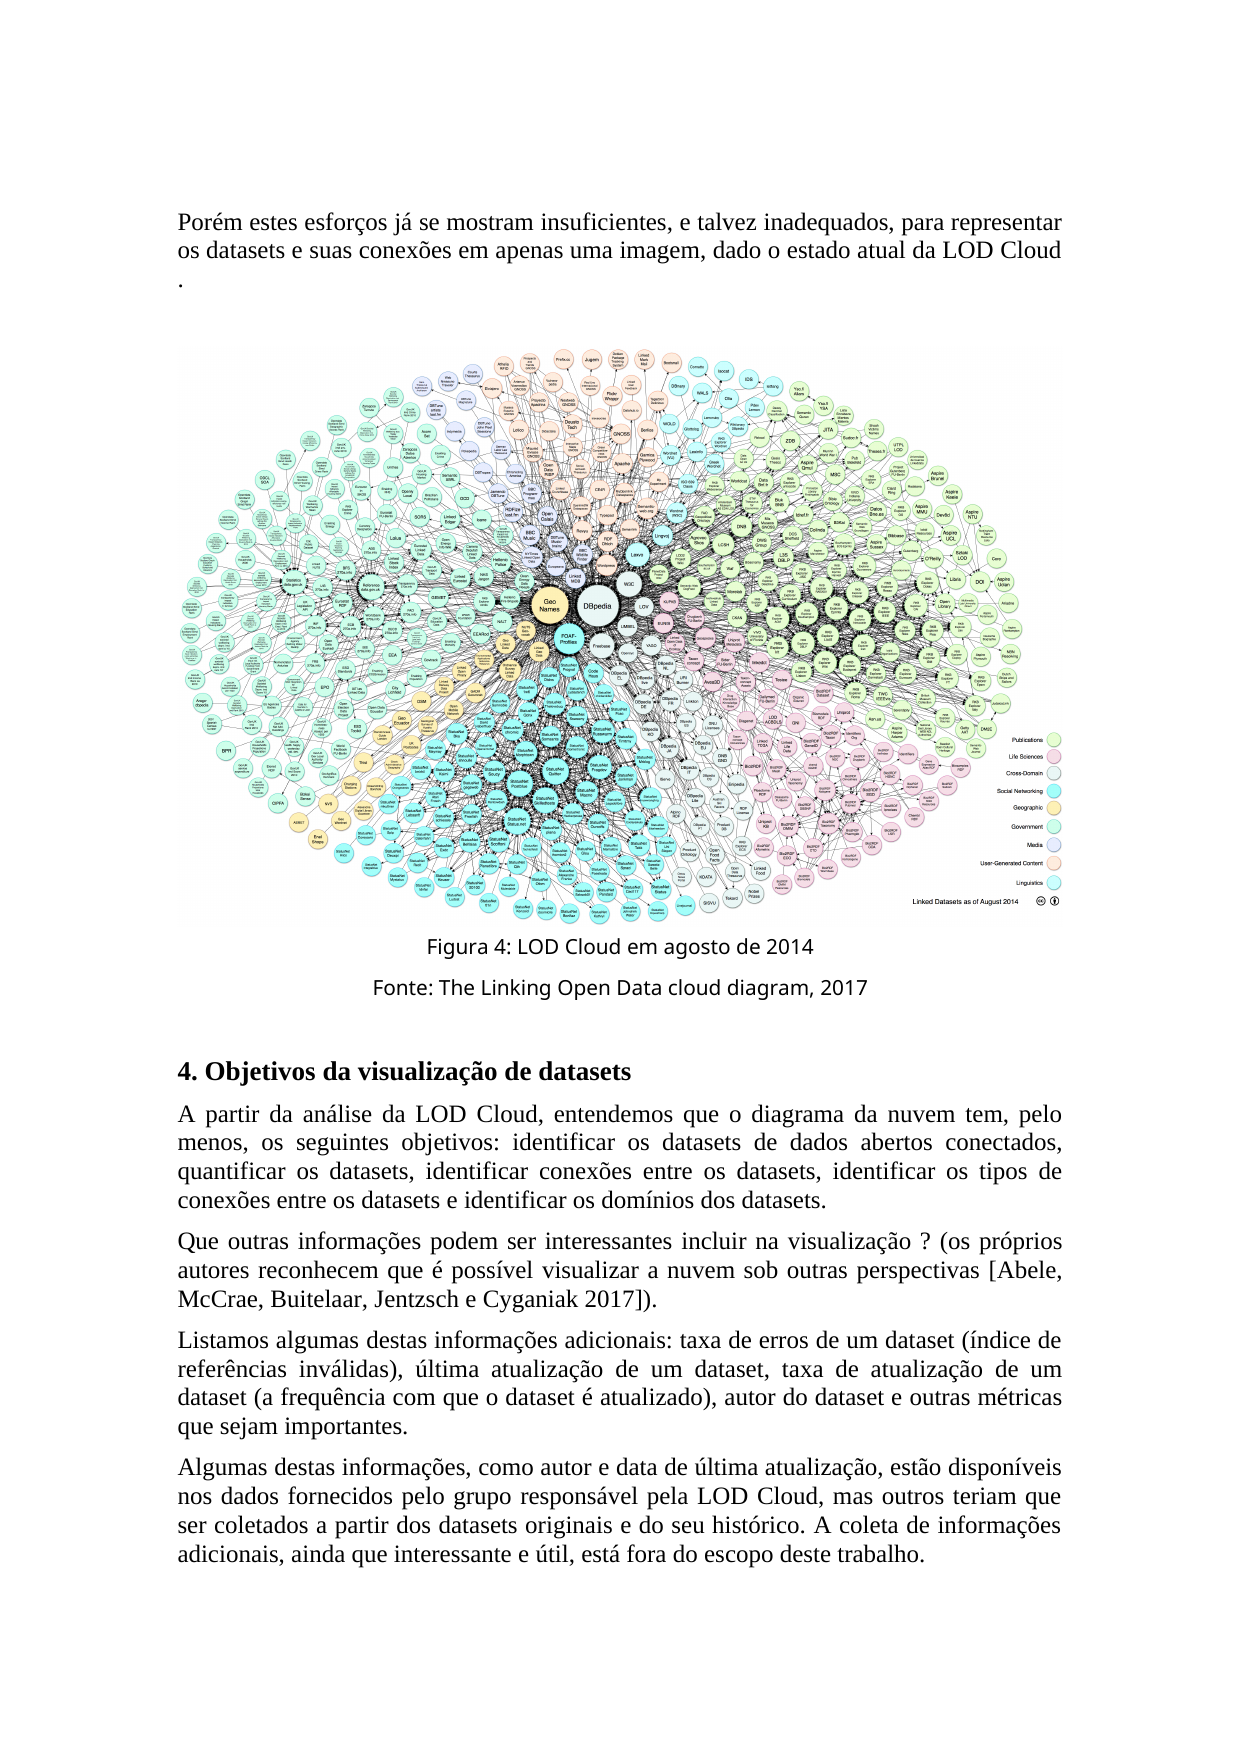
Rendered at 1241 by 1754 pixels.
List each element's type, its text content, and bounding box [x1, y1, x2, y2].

text Listamos algumas destas informações adicionais: taxa de erros de um dataset (índice de referências inválidas), última atualização de um dataset, taxa de atualização de um dataset (a frequência com que o dataset é atualizado), autor do dataset e outras métricas que sejam importantes. [177, 1325, 1063, 1440]
text Que outras informações podem ser interessantes incluir na visualização ? (os próprios autores reconhecem que é possível visualizar a nuvem sob outras perspectivas [Abele, McCrae, Buitelaar, Jentzsch e Cyganiak 2017]). [177, 1226, 1063, 1312]
text Fonte: The Linking Open Data cloud diagram, 2017 [177, 973, 1063, 1001]
text Porém estes esforços já se mostram insuficientes, e talvez inadequados, para representar os datasets e suas conexões em apenas uma imagem, dado o estado atual da LOD Cloud . [177, 207, 1063, 293]
text Figura 4: LOD Cloud em agosto de 2014 [177, 927, 1063, 960]
subtitle 4. Objetivos da visualização de datasets [177, 1055, 1063, 1086]
text A partir da análise da LOD Cloud, entendemos que o diagrama da nuvem tem, pelo menos, os seguintes objetivos: identificar os datasets de dados abertos conectados, quantificar os datasets, identificar conexões entre os datasets, identificar os tipos de conexões entre os datasets e identificar os domínios dos datasets. [177, 1099, 1063, 1214]
text Algumas destas informações, como autor e data de última atualização, estão disponíveis nos dados fornecidos pelo grupo responsável pela LOD Cloud, mas outros teriam que ser coletados a partir dos datasets originais e do seu histórico. A coleta de informações adicionais, ainda que interessante e útil, está fora do escopo deste trabalho. [177, 1452, 1063, 1567]
picture [177, 346, 1063, 927]
